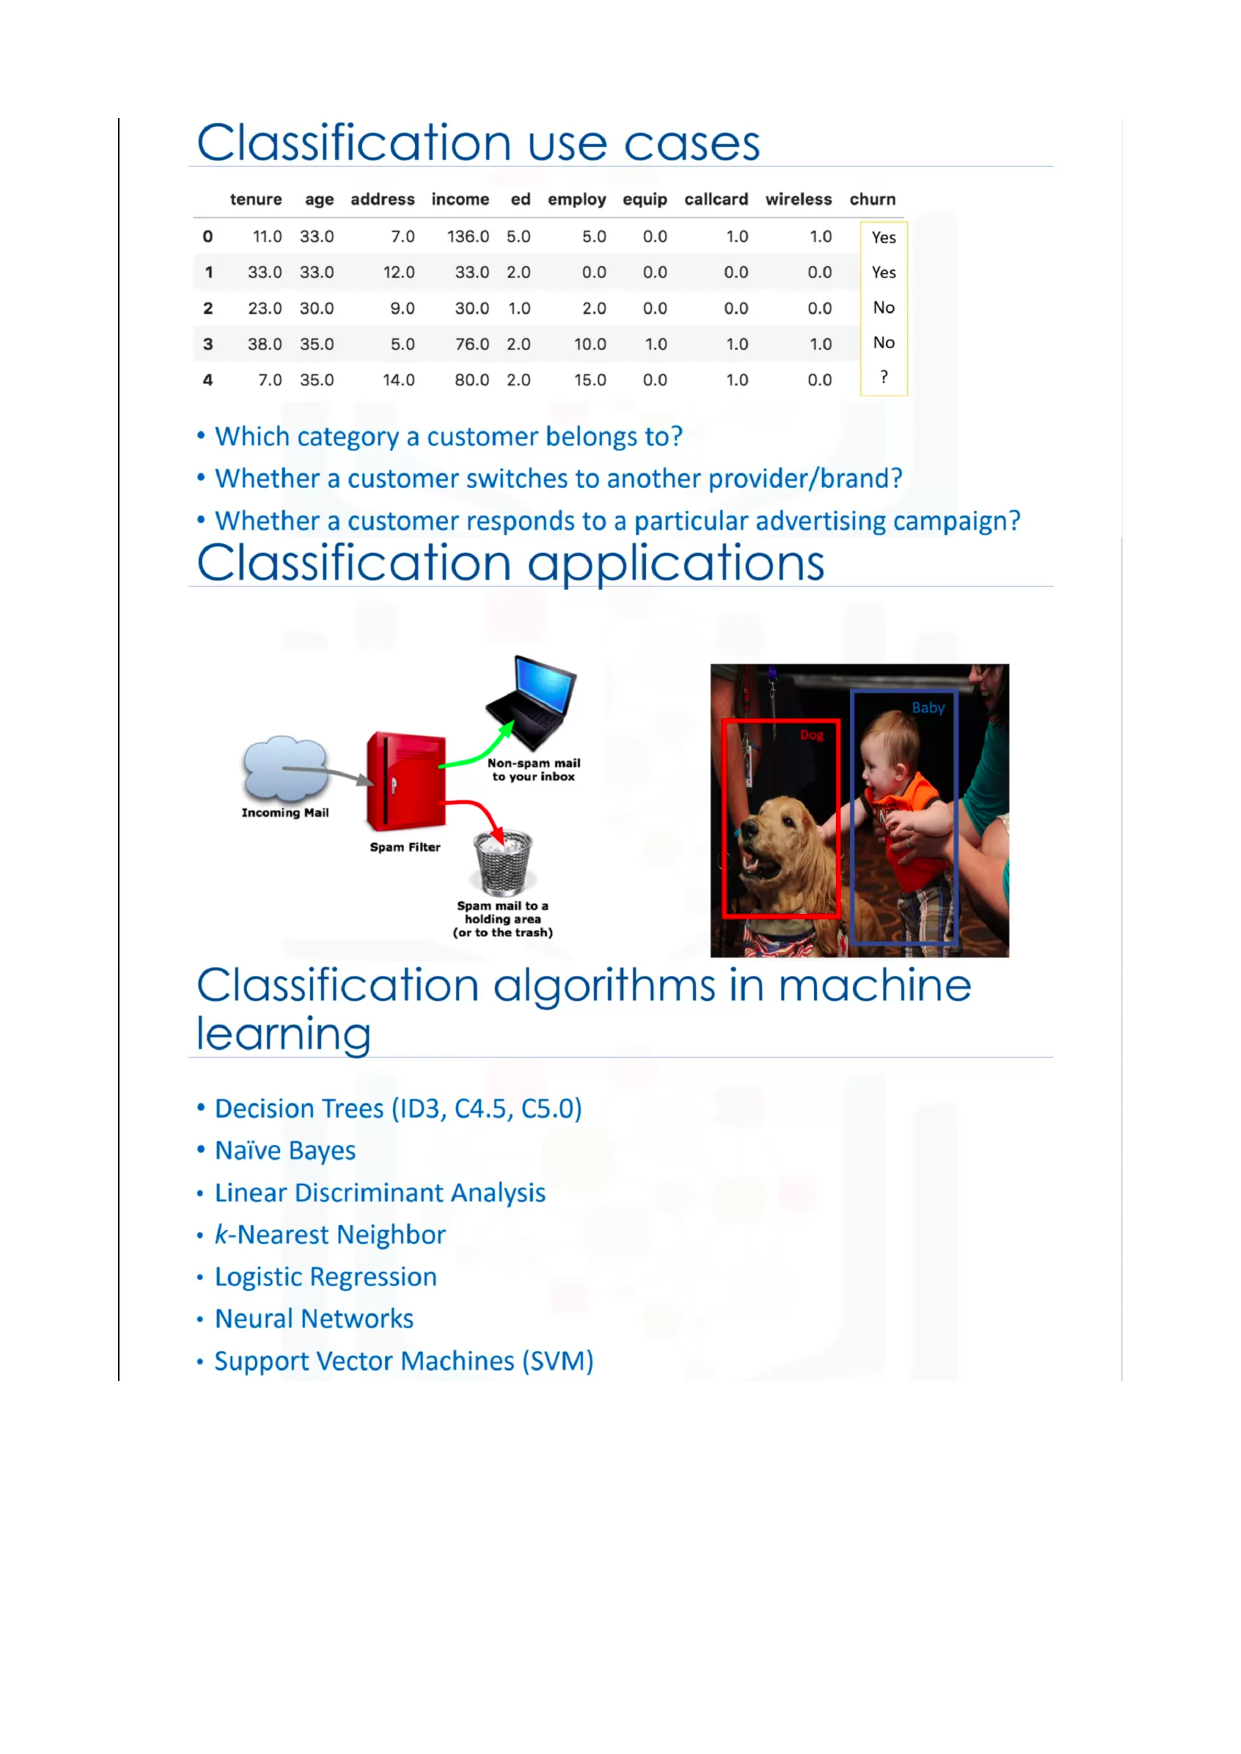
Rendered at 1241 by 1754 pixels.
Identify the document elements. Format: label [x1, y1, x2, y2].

picture [118, 118, 1123, 1381]
